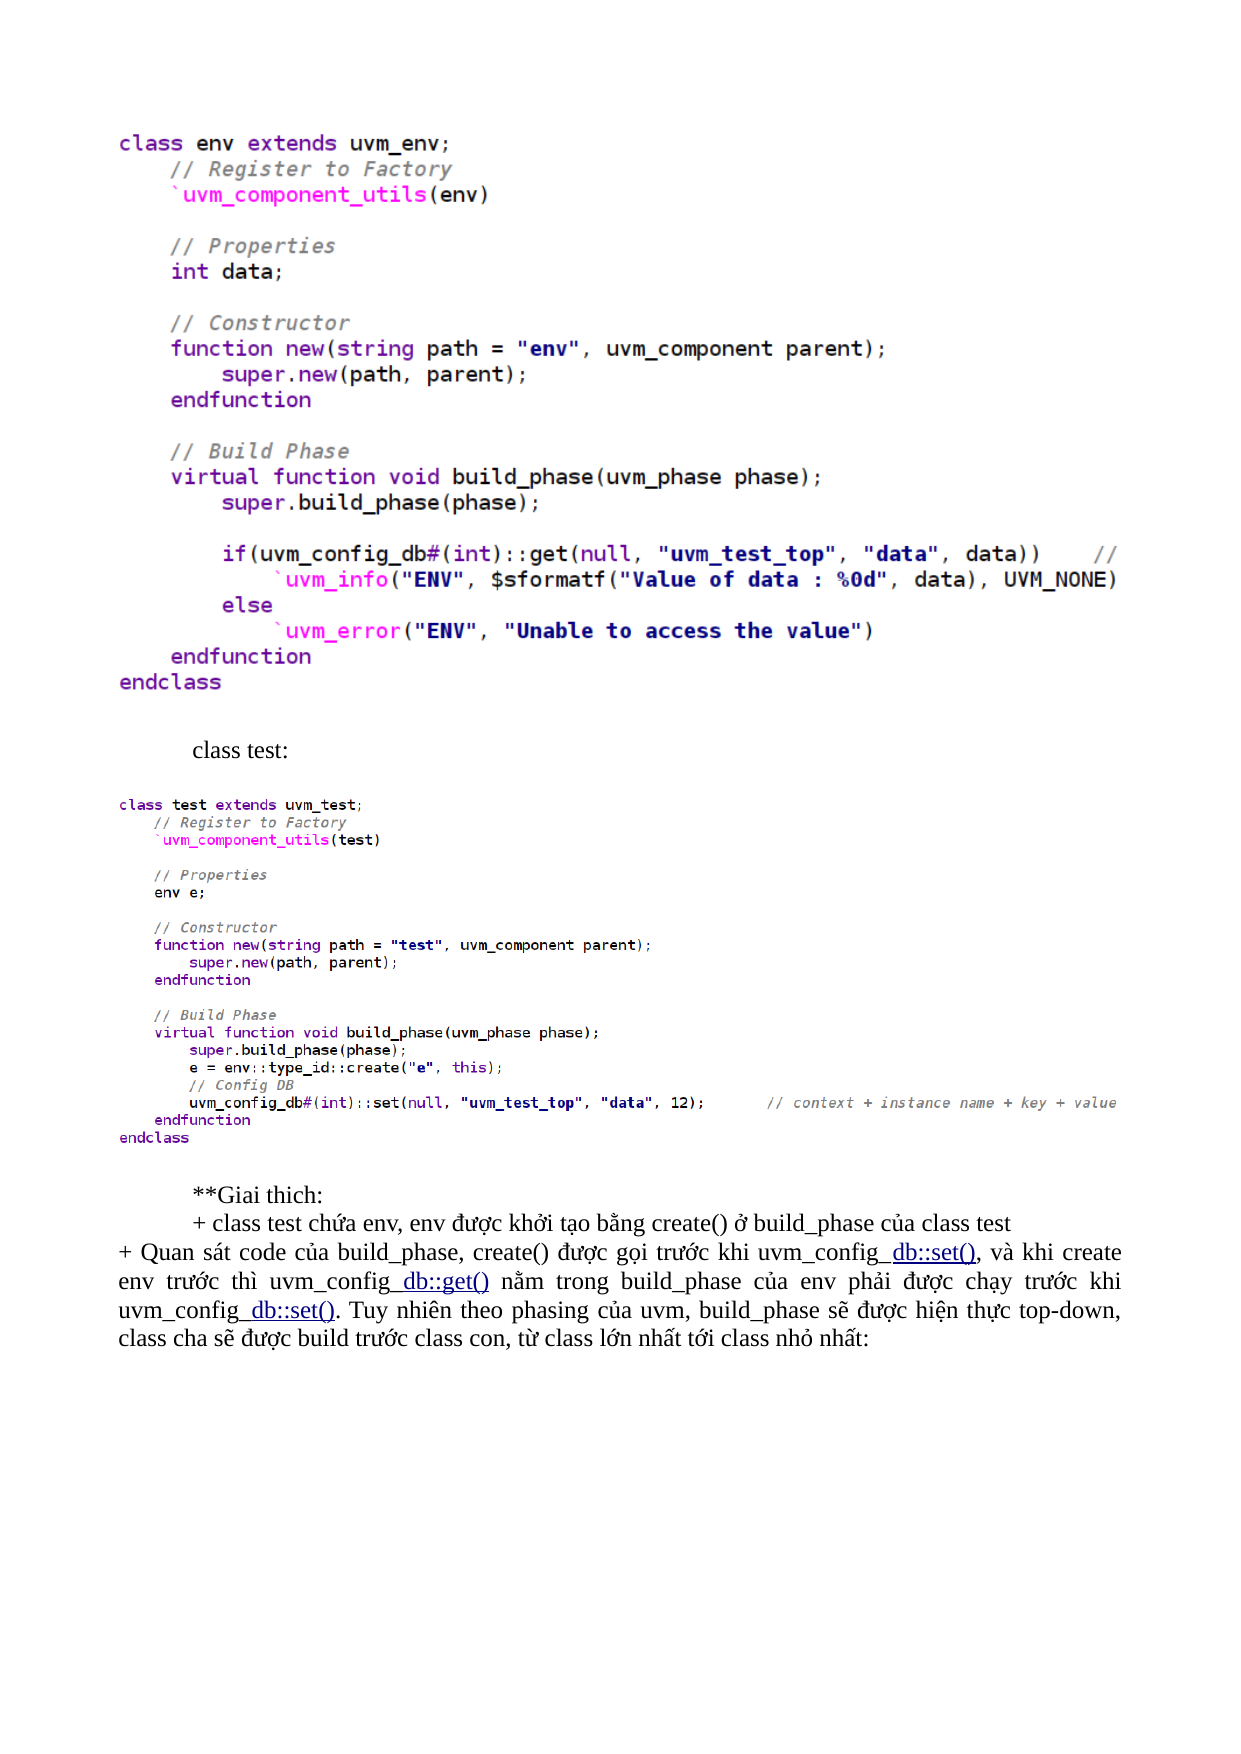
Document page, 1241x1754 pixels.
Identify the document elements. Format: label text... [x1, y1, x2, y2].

picture [118, 118, 1123, 707]
text **Giai thich: [118, 1151, 1122, 1208]
picture [118, 792, 1123, 1151]
text class test: [118, 707, 1122, 764]
text + class test chứa env, env được khởi tạo bằng create() ở build_phase của class test [118, 1208, 1122, 1237]
text + Quan sát code của build_phase, create() được gọi trước khi uvm_config_db::set(), và khi create env trước thì uvm_config_db::get() nằm trong build_phase của env phải được chạy trước khi uvm_config_db::set(). Tuy nhiên theo phasing của uvm, build_phase sẽ được hiện thực top-down, class cha sẽ được build trước class con, từ class lớn nhất tới class nhỏ nhất: [118, 1237, 1122, 1352]
